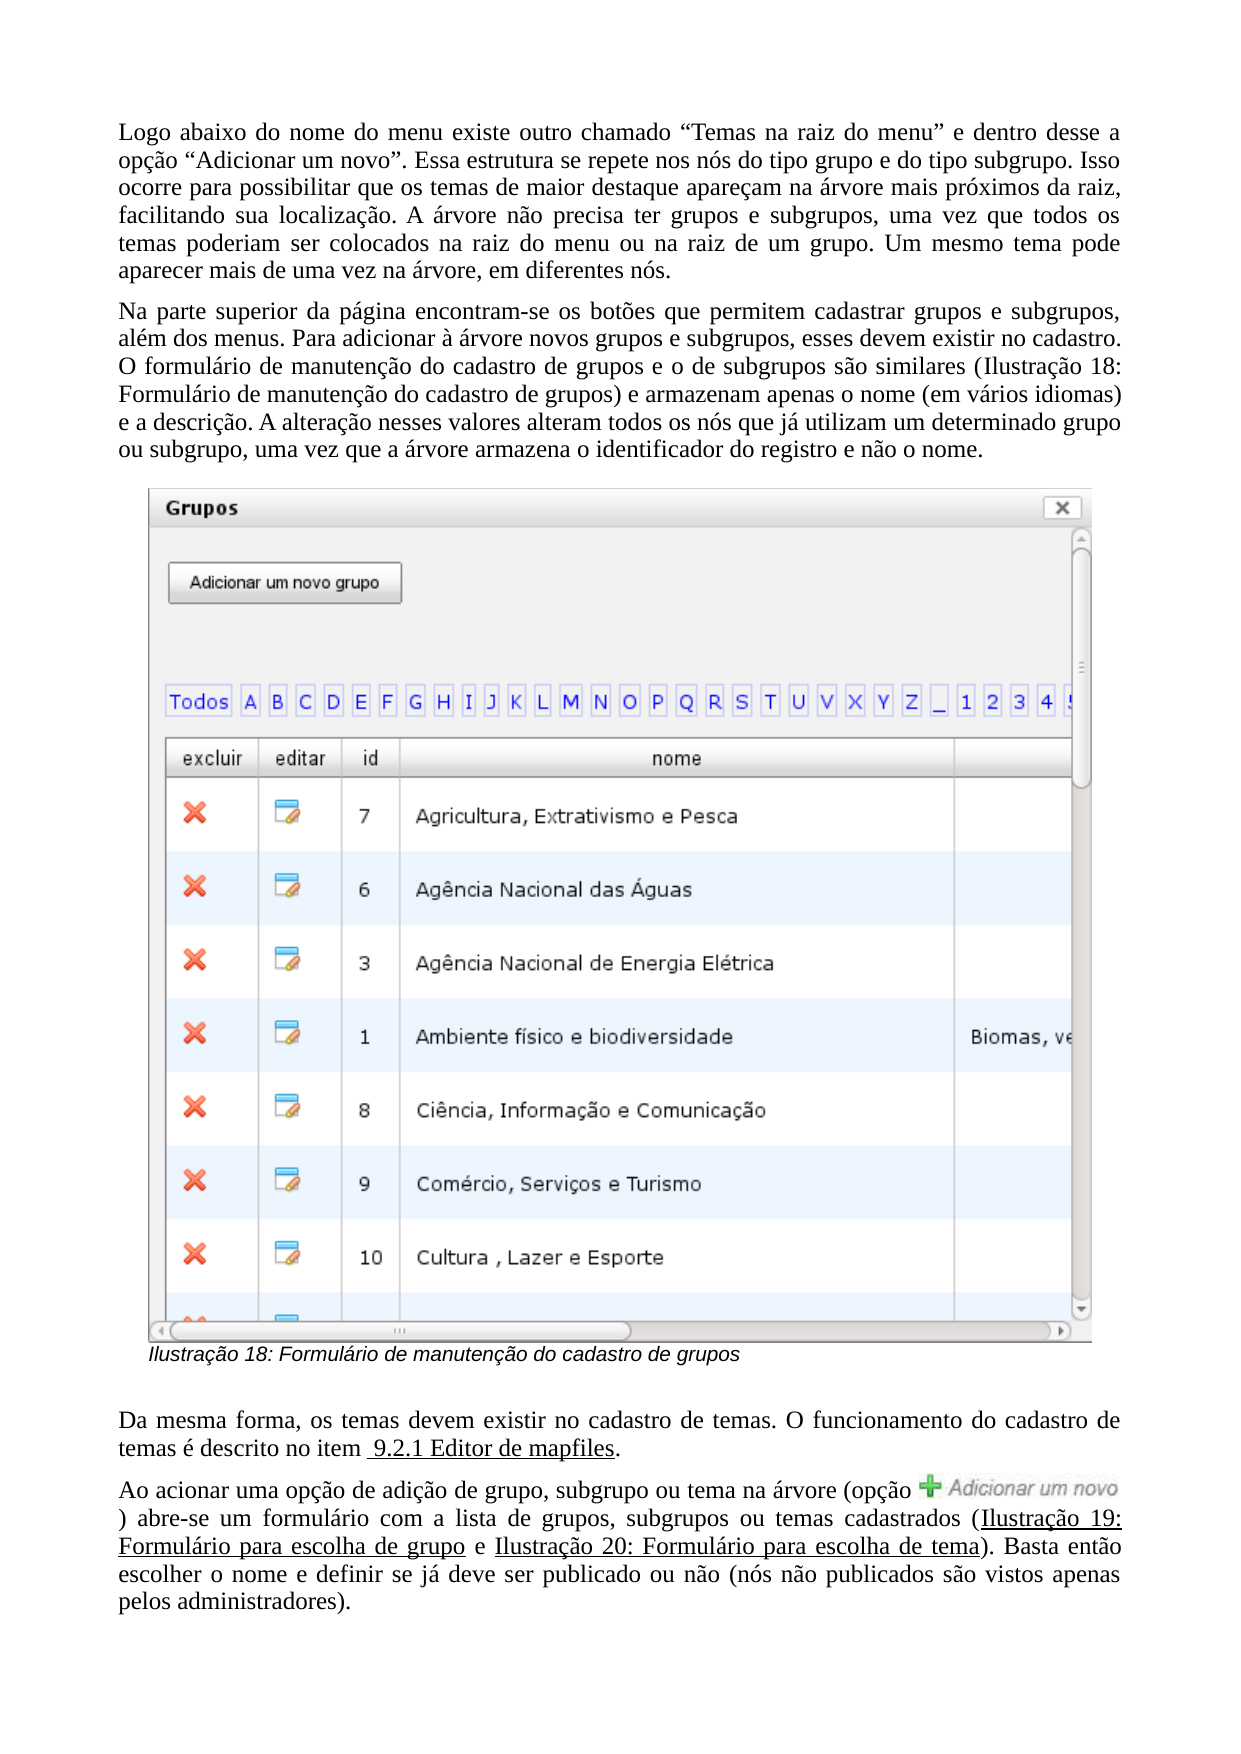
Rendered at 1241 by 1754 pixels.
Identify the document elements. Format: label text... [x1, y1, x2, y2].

text Ao acionar uma opção de adição de grupo, subgrupo ou tema na árvore (opção ) abre-se um formulário com a lista de grupos, subgrupos ou temas cadastrados (Ilustração 19: Formulário para escolha de grupo e Ilustração 20: Formulário para escolha de tema). Basta então escolher o nome e definir se já deve ser publicado ou não (nós não publicados são vistos apenas pelos administradores). [118, 1474, 1122, 1615]
text Logo abaixo do nome do menu existe outro chamado “Temas na raiz do menu” e dentro desse a opção “Adicionar um novo”. Essa estrutura se repete nos nós do tipo grupo e do tipo subgrupo. Isso ocorre para possibilitar que os temas de maior destaque apareçam na árvore mais próximos da raiz, facilitando sua localização. A árvore não precisa ter grupos e subgrupos, uma vez que todos os temas poderiam ser colocados na raiz do menu ou na raiz de um grupo. Um mesmo tema pode aparecer mais de uma vez na árvore, em diferentes nós. [118, 118, 1122, 284]
text Ilustração 18: Formulário de manutenção do cadastro de grupos [148, 1343, 1092, 1366]
picture [918, 1473, 1122, 1499]
text Na parte superior da página encontram-se os botões que permitem cadastrar grupos e subgrupos, além dos menus. Para adicionar à árvore novos grupos e subgrupos, esses devem existir no cadastro. O formulário de manutenção do cadastro de grupos e o de subgrupos são similares (Ilustração 18: Formulário de manutenção do cadastro de grupos) e armazenam apenas o nome (em vários idiomas) e a descrição. A alteração nesses valores alteram todos os nós que já utilizam um determinado grupo ou subgrupo, uma vez que a árvore armazena o identificador do registro e não o nome. [118, 297, 1122, 463]
text Da mesma forma, os temas devem existir no cadastro de temas. O funcionamento do cadastro de temas é descrito no item 9.2.2Editor de mapfiles. [118, 1406, 1122, 1461]
picture [148, 488, 1092, 1343]
